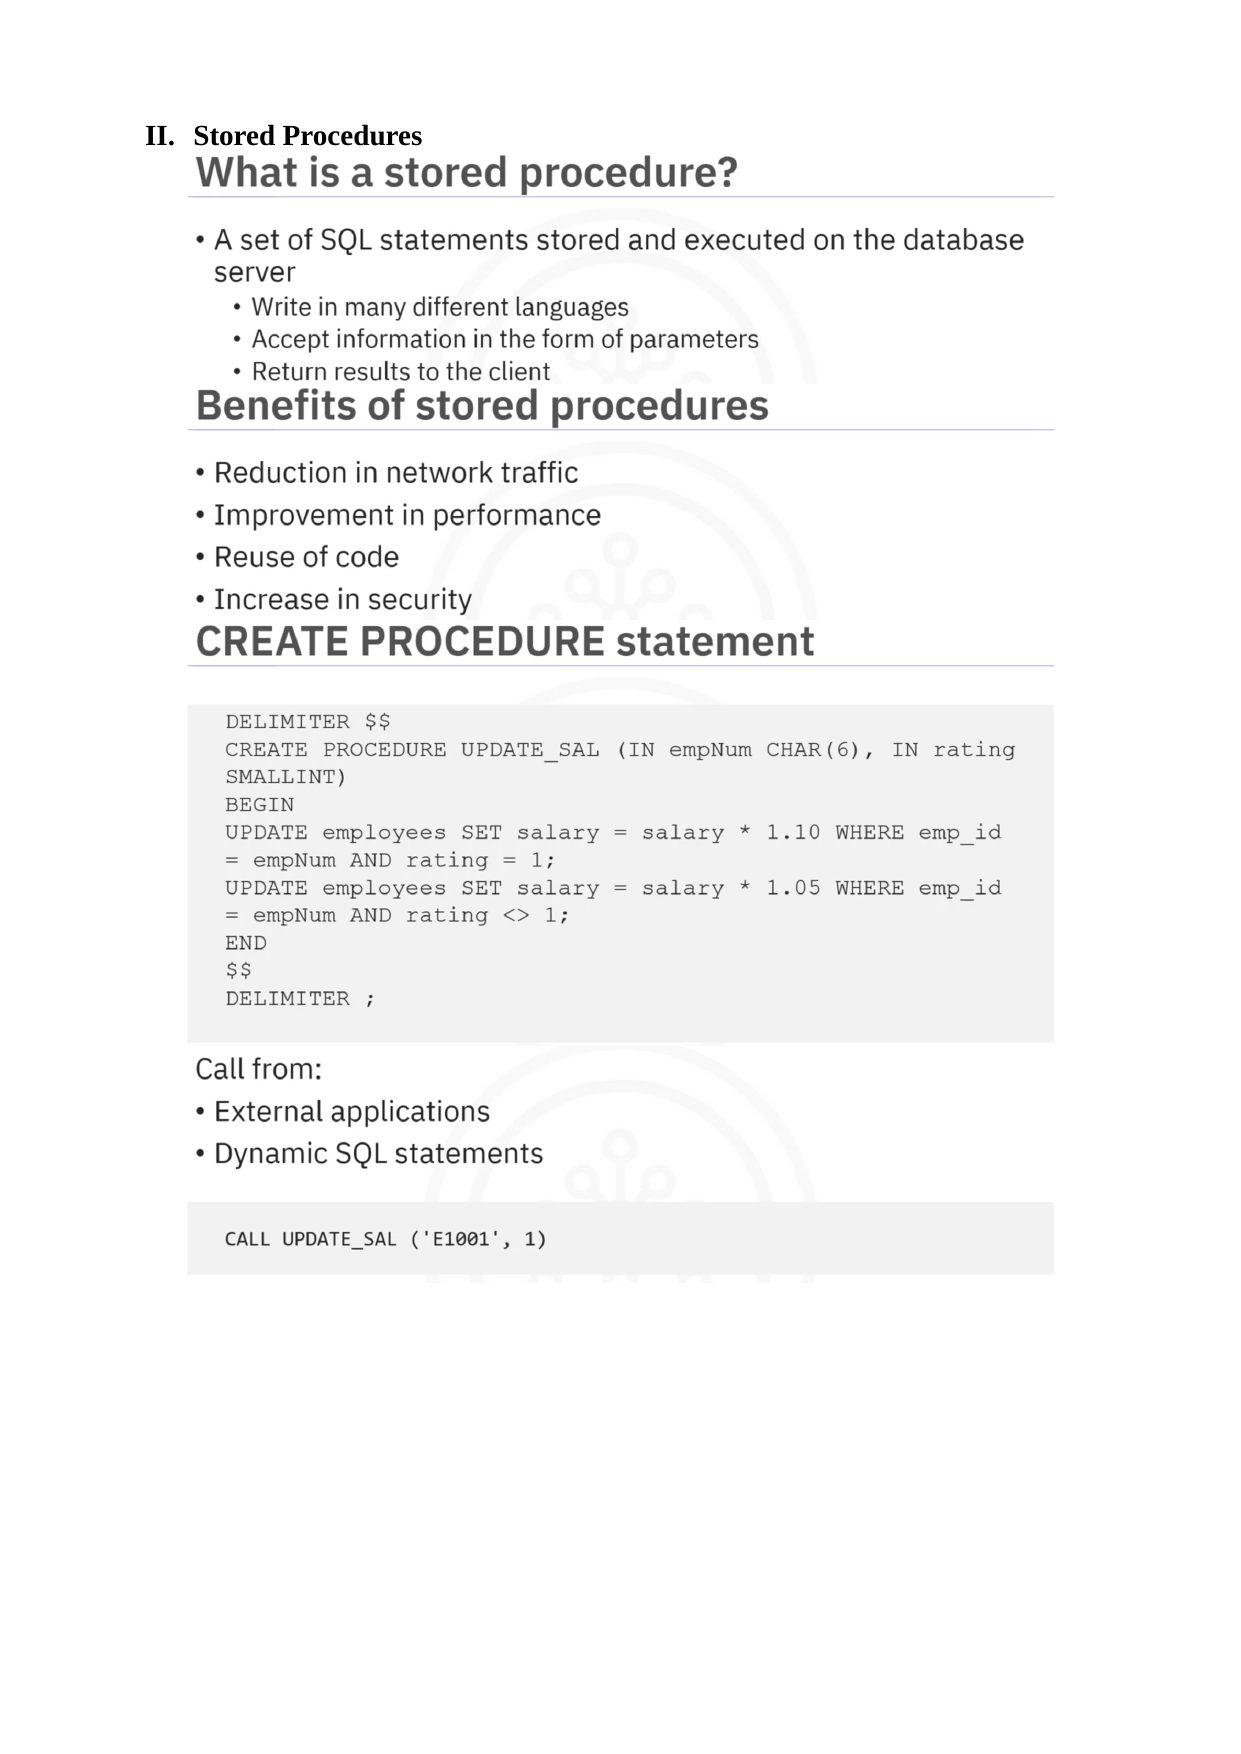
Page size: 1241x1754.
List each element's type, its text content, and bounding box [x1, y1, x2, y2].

list Stored Procedures [175, 118, 1122, 151]
picture [118, 151, 1123, 1283]
